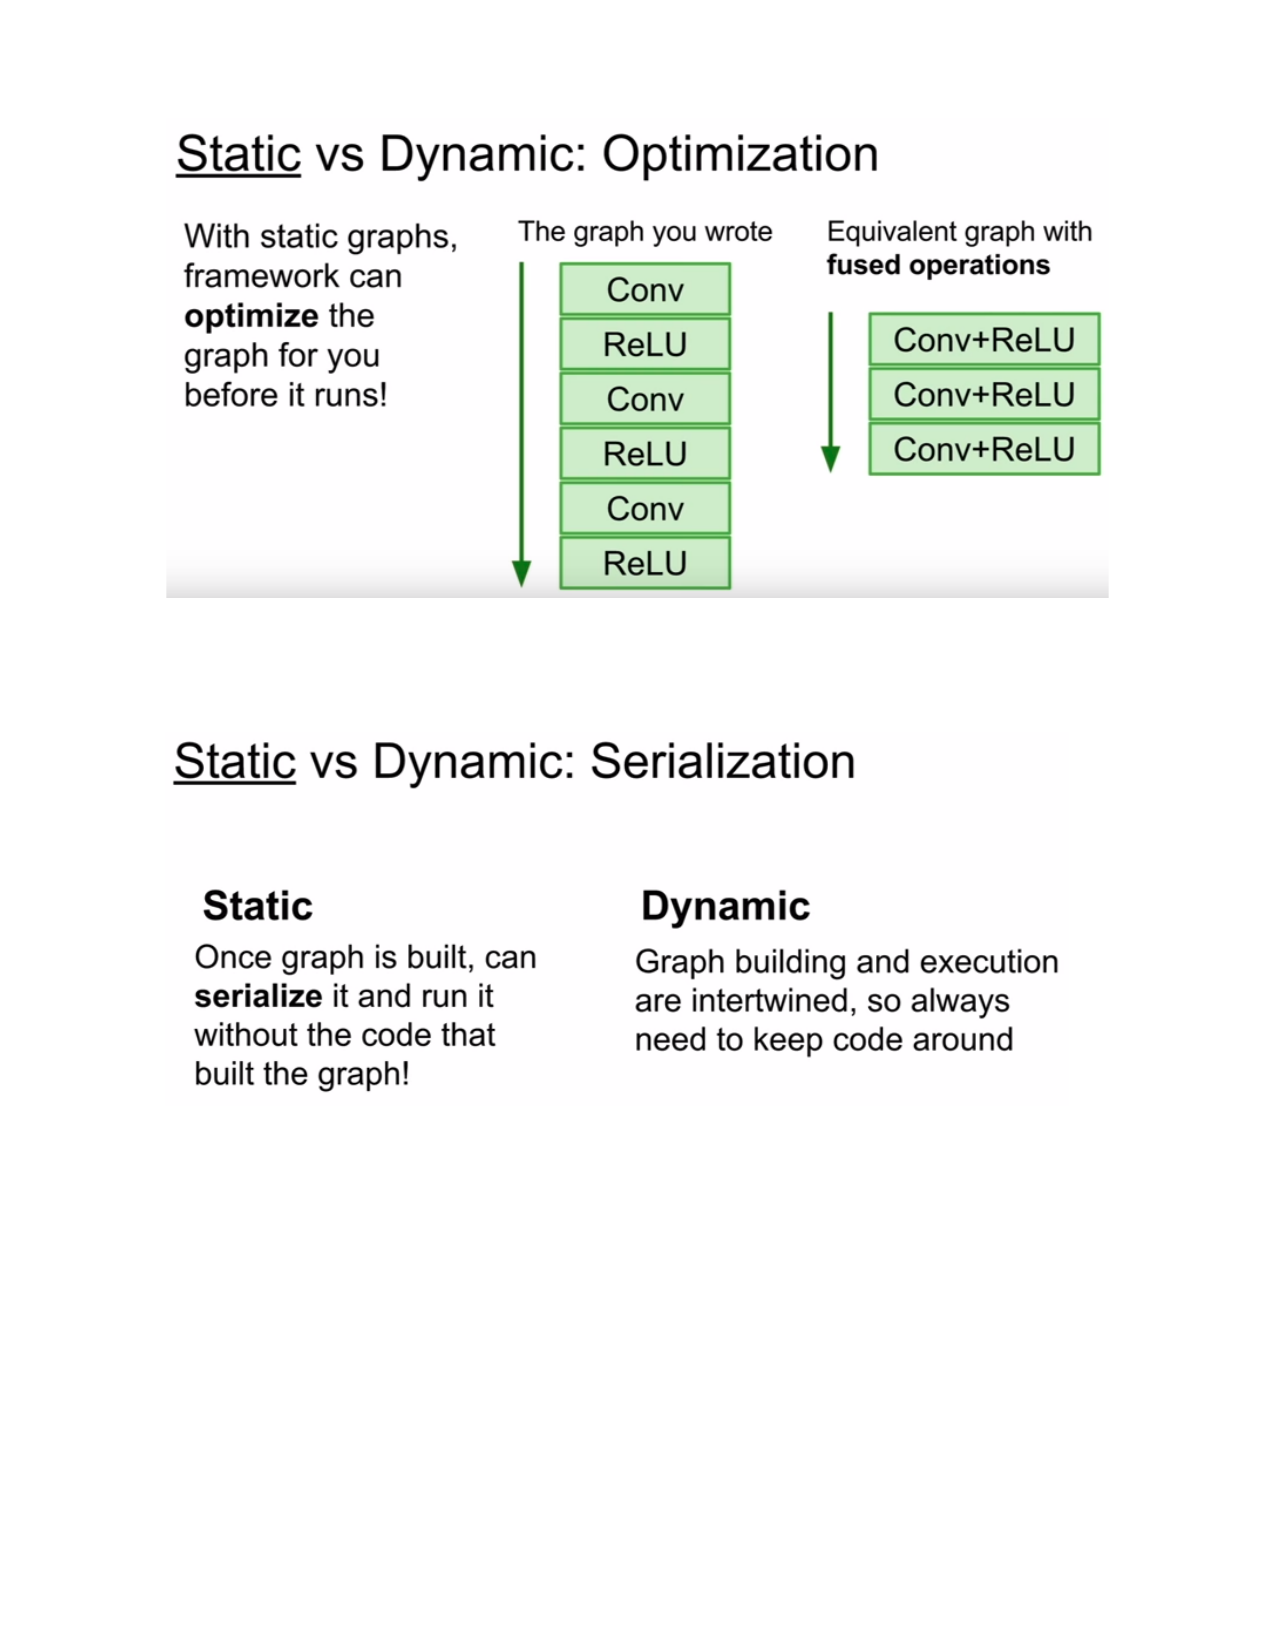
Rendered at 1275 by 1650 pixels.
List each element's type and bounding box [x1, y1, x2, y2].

picture [166, 118, 1109, 598]
picture [165, 732, 1070, 1106]
